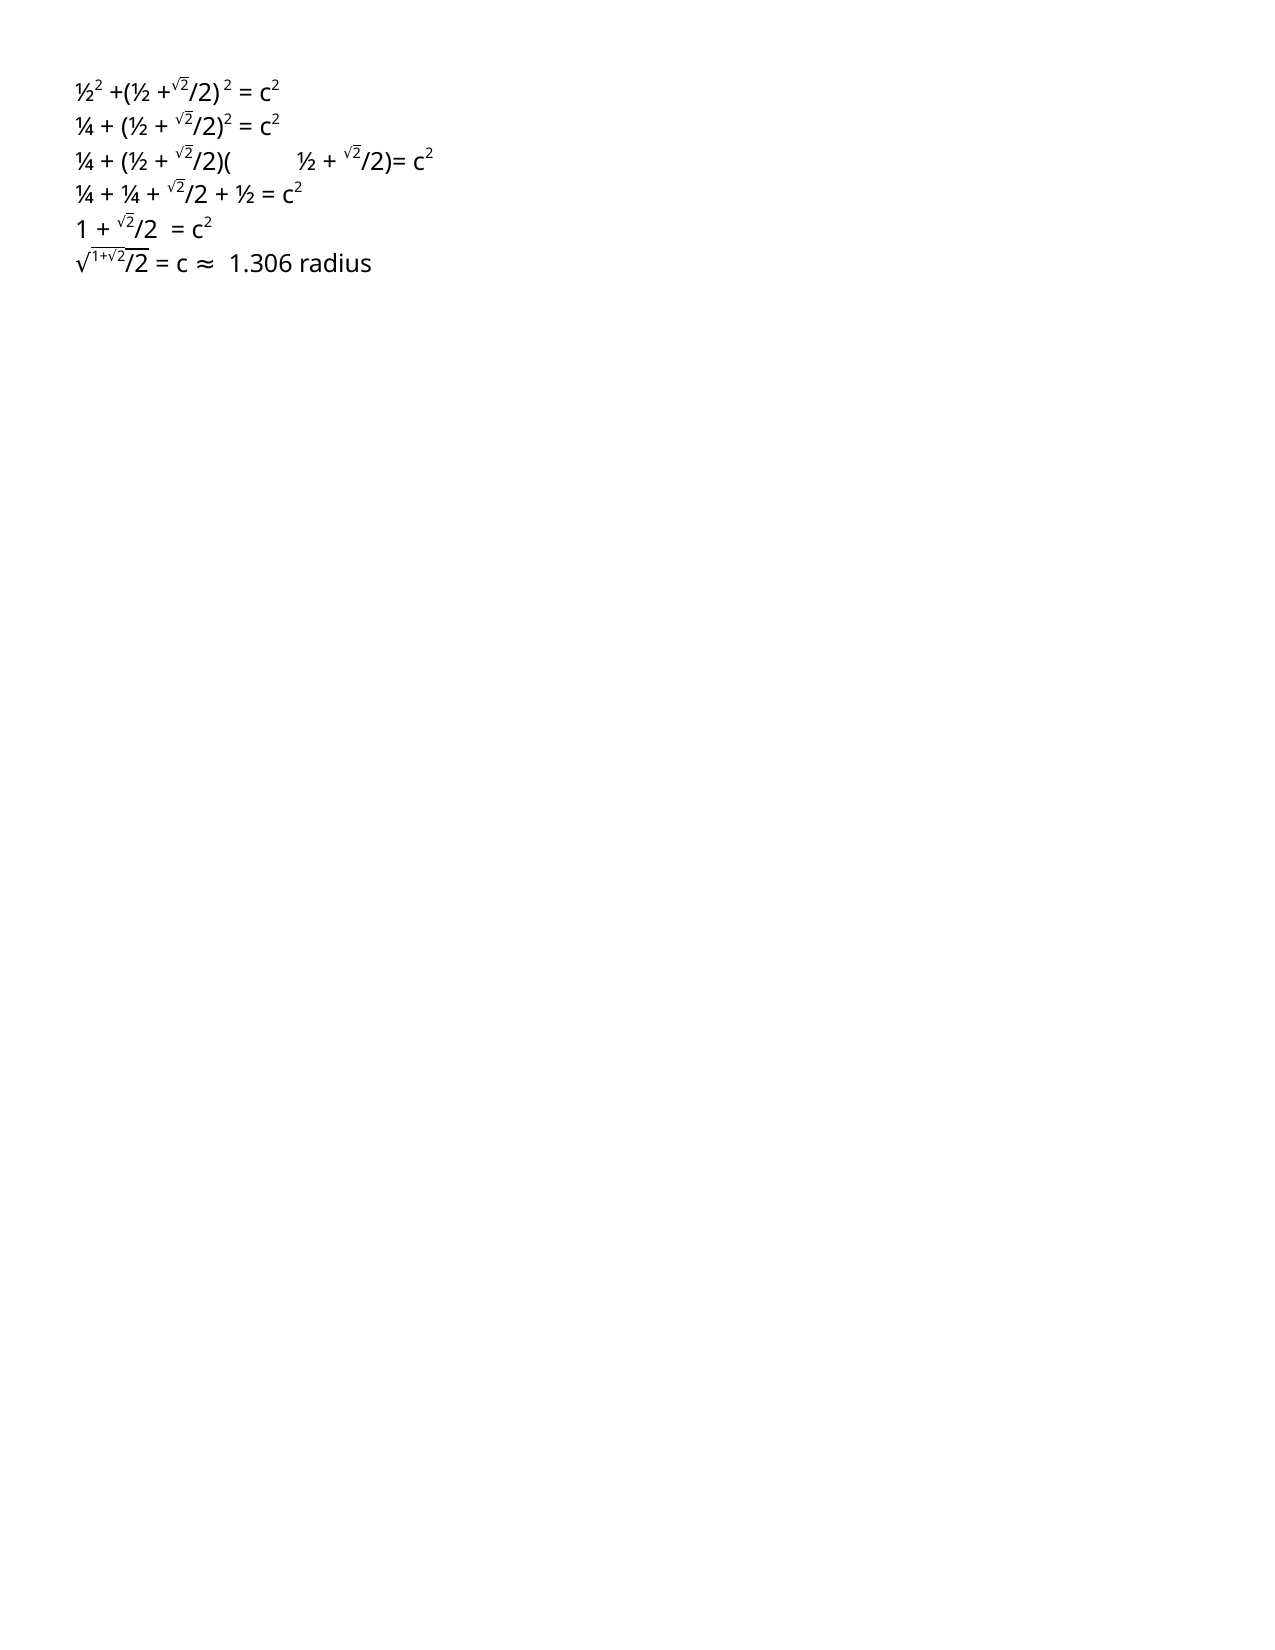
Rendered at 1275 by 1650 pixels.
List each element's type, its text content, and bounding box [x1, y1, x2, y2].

text ¼ + (½ + √2/2)( ½ + √2/2)= c2 [75, 143, 1200, 177]
text √1+√2/2 = c ≈ 1.306 radius [75, 245, 1200, 279]
text ¼ + ¼ + √2/2 + ½ = c2 [75, 177, 1200, 211]
text ½2 +(½ +√2/2) 2 = c2 [75, 75, 1200, 109]
text ¼ + (½ + √2/2)2 = c2 [75, 109, 1200, 143]
text 1 + √2/2 = c2 [75, 211, 1200, 245]
